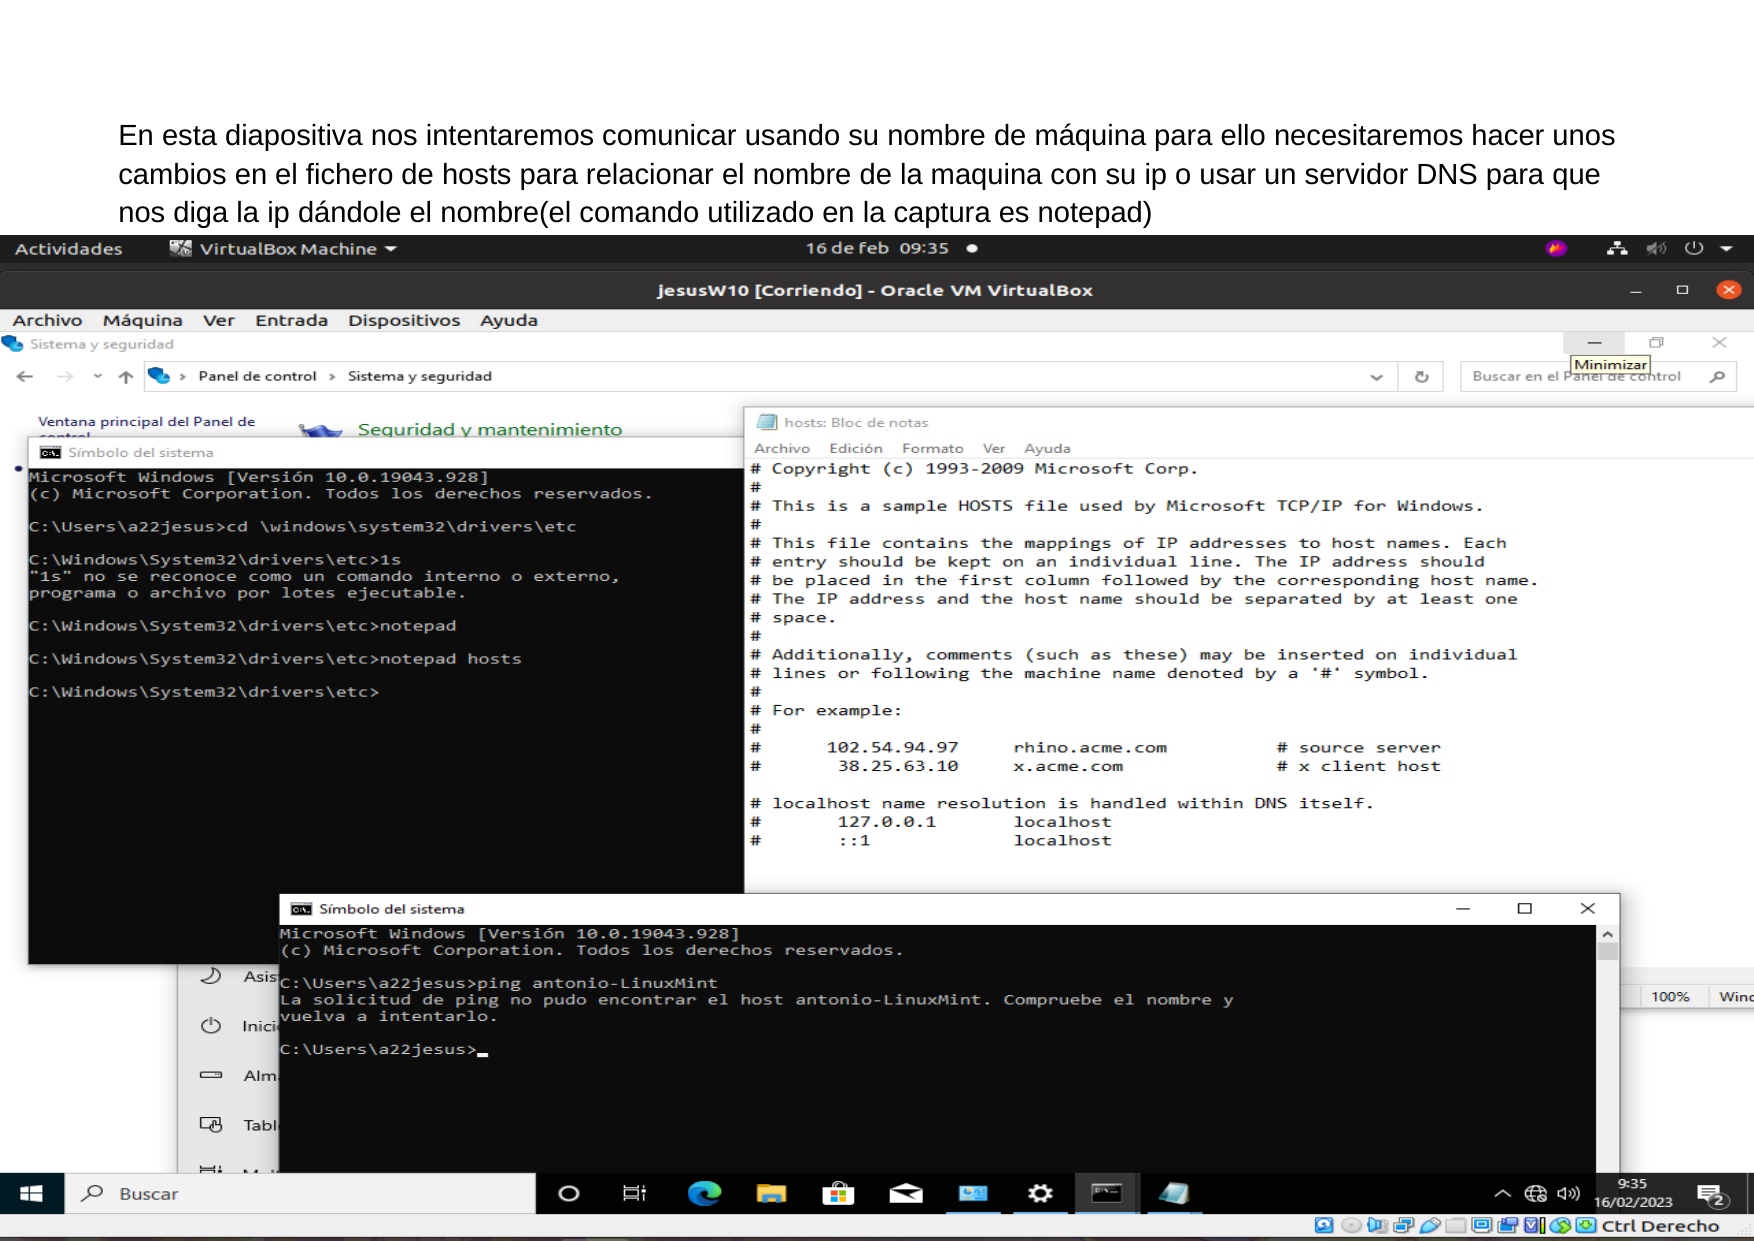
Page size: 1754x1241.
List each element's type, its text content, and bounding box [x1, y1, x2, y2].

picture [0, 235, 1754, 1241]
text En esta diapositiva nos intentaremos comunicar usando su nombre de máquina para ello necesitaremos hacer unos cambios en el fichero de hosts para relacionar el nombre de la maquina con su ip o usar un servidor DNS para que nos diga la ip dándole el nombre(el comando utilizado en la captura es notepad) [118, 118, 1636, 229]
